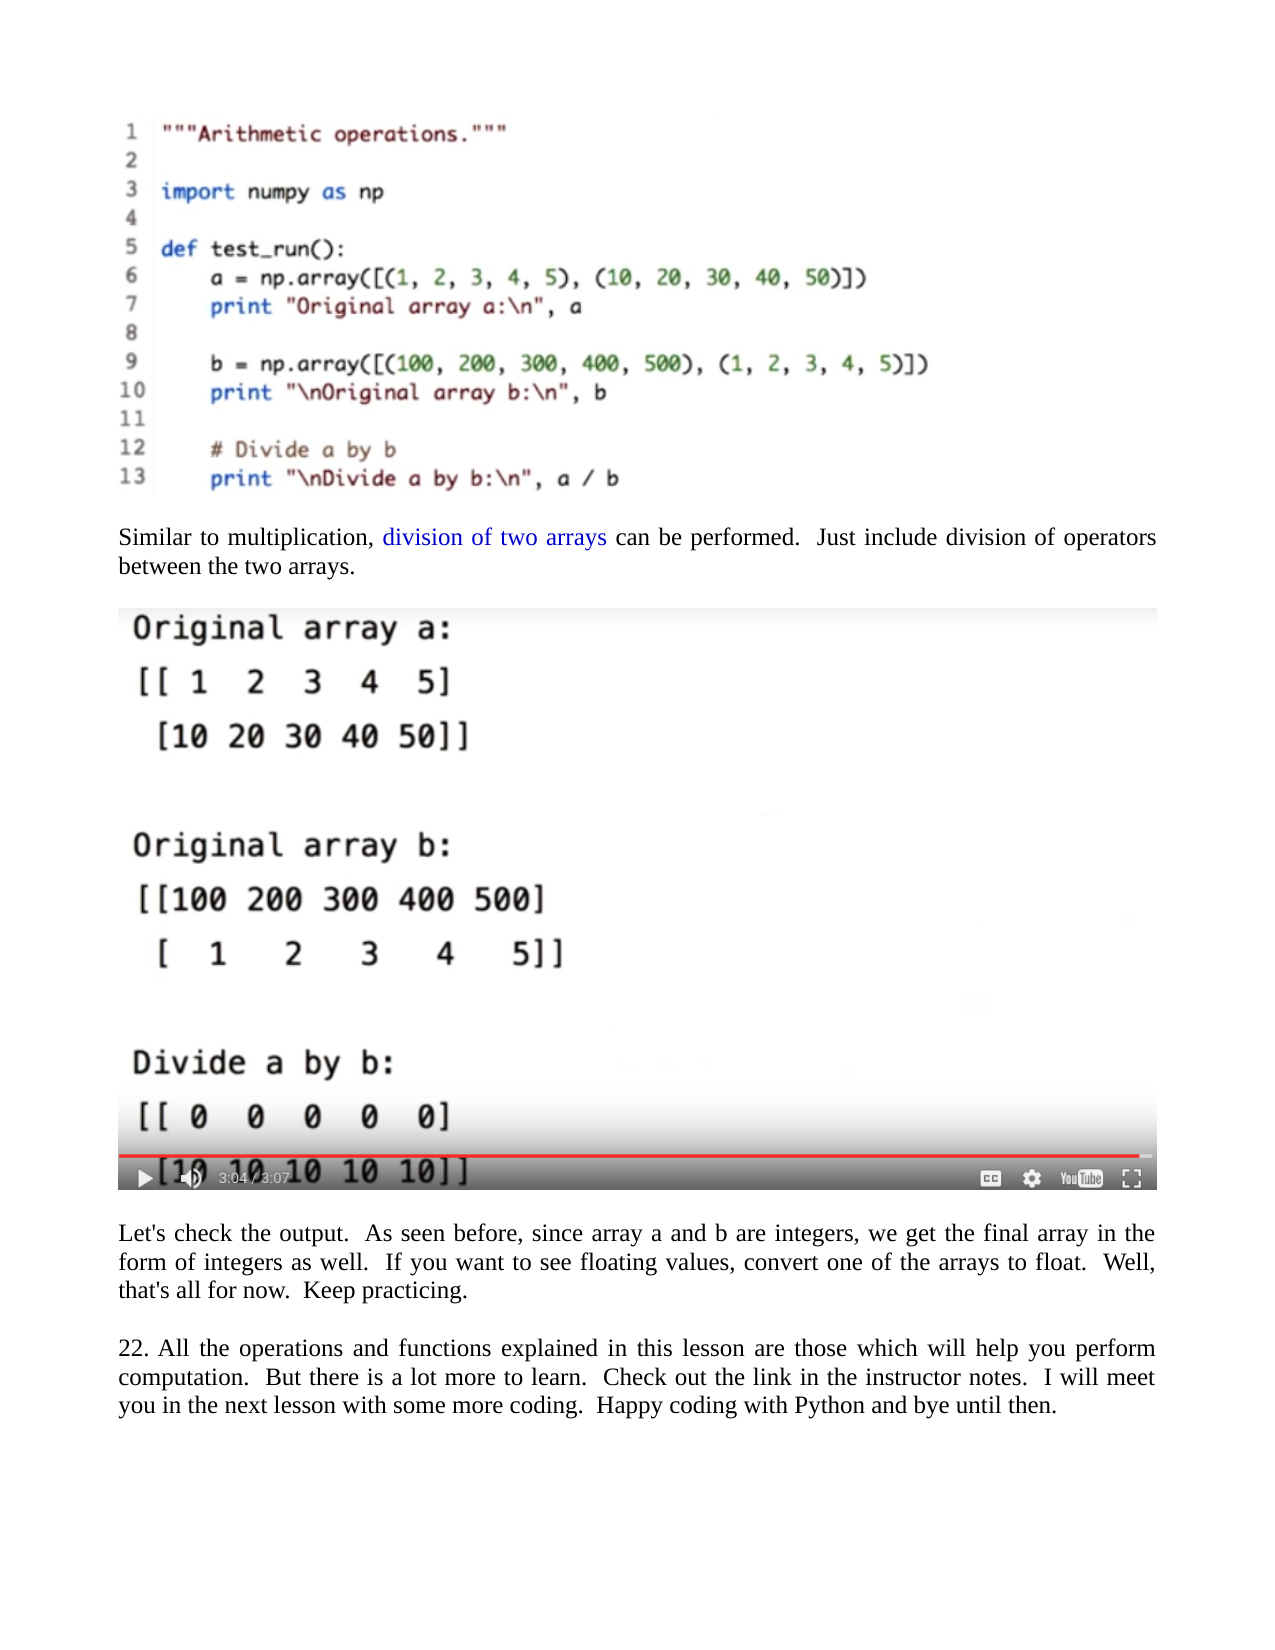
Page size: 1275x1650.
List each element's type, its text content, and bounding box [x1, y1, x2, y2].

picture [118, 118, 1157, 494]
text Similar to multiplication, division of two arrays can be performed. Just include division of operators between the two arrays. [118, 522, 1157, 580]
text Let's check the output. As seen before, since array a and b are integers, we get the final array in the form of integers as well. If you want to see floating values, convert one of the arrays to float. Well, that's all for now. Keep practicing. [118, 1218, 1157, 1304]
text 22. All the operations and functions explained in this lesson are those which will help you perform computation. But there is a lot more to learn. Check out the link in the instructor notes. I will meet you in the next lesson with some more coding. Happy coding with Python and bye until then. [118, 1333, 1157, 1419]
picture [118, 608, 1157, 1190]
